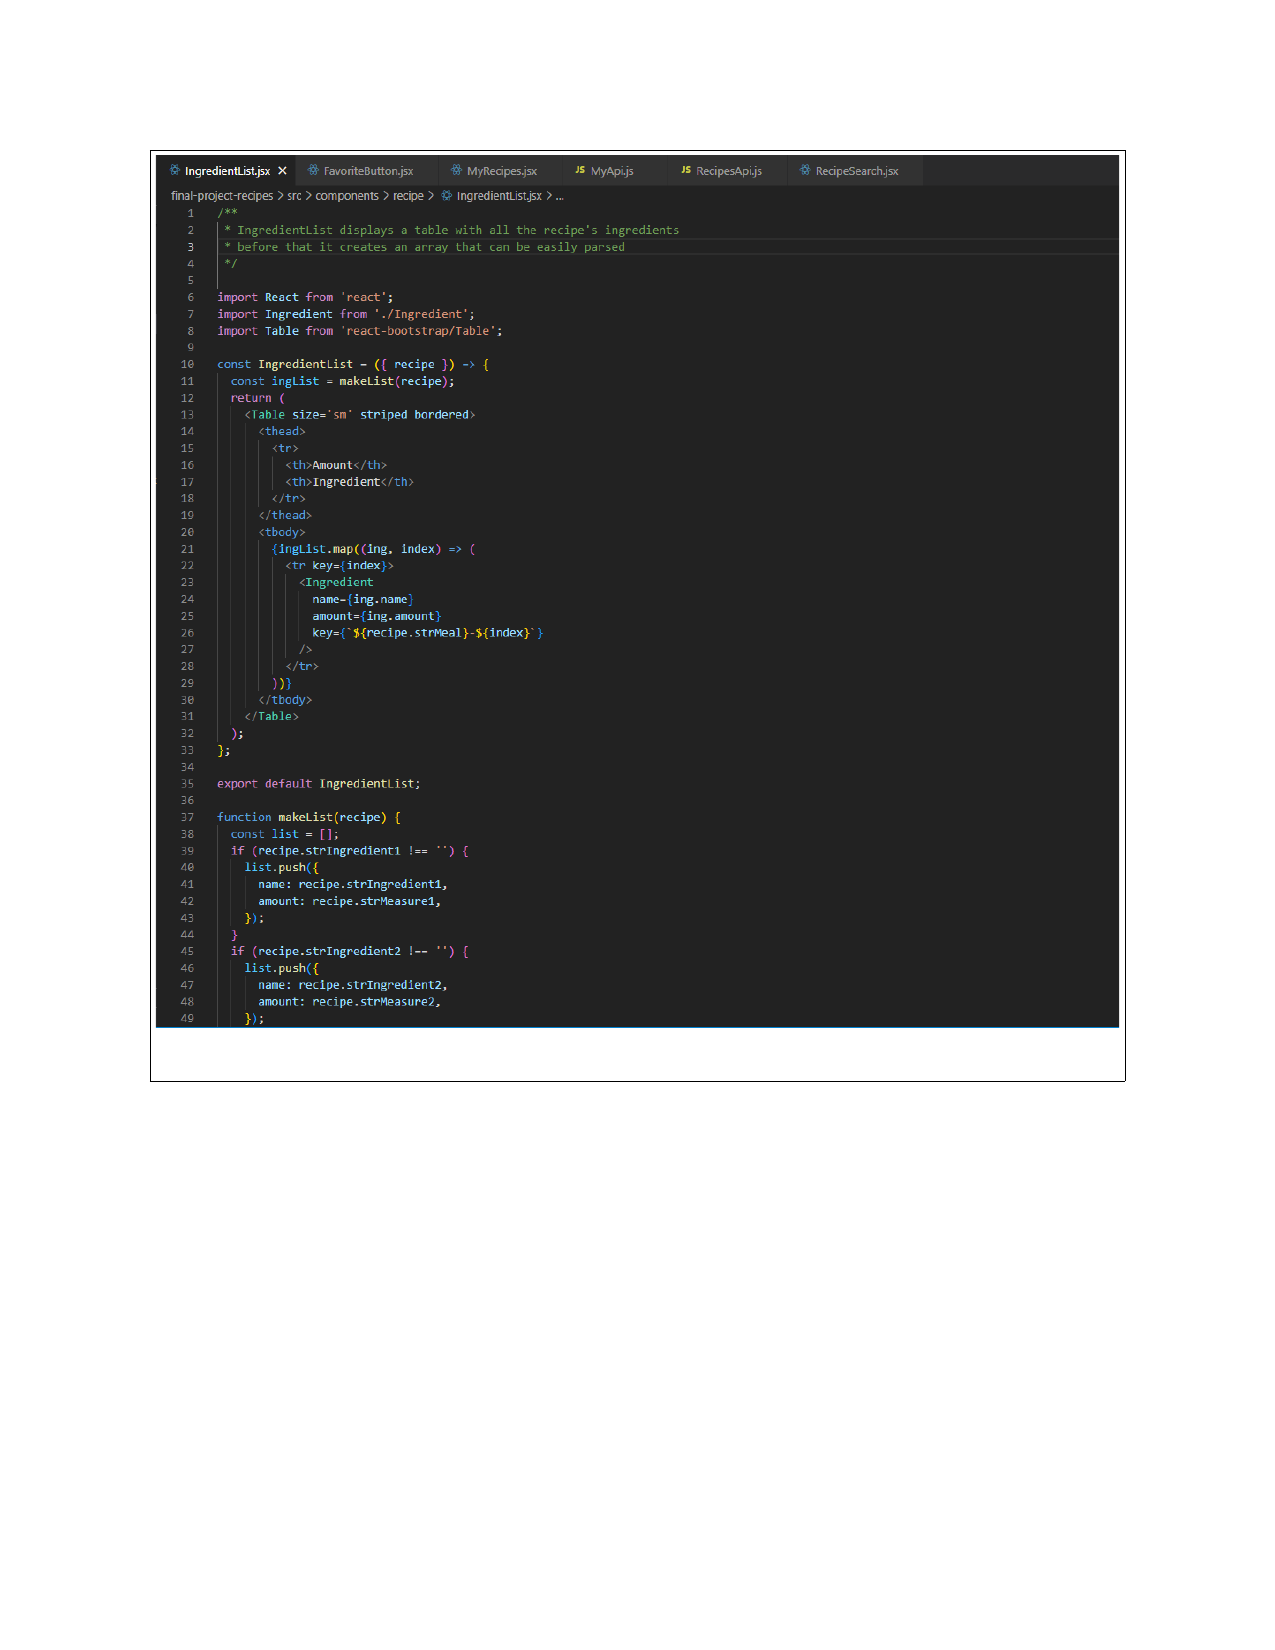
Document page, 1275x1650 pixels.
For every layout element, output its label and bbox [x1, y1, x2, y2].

table_cell [151, 151, 1125, 1081]
picture [155, 155, 1120, 1028]
